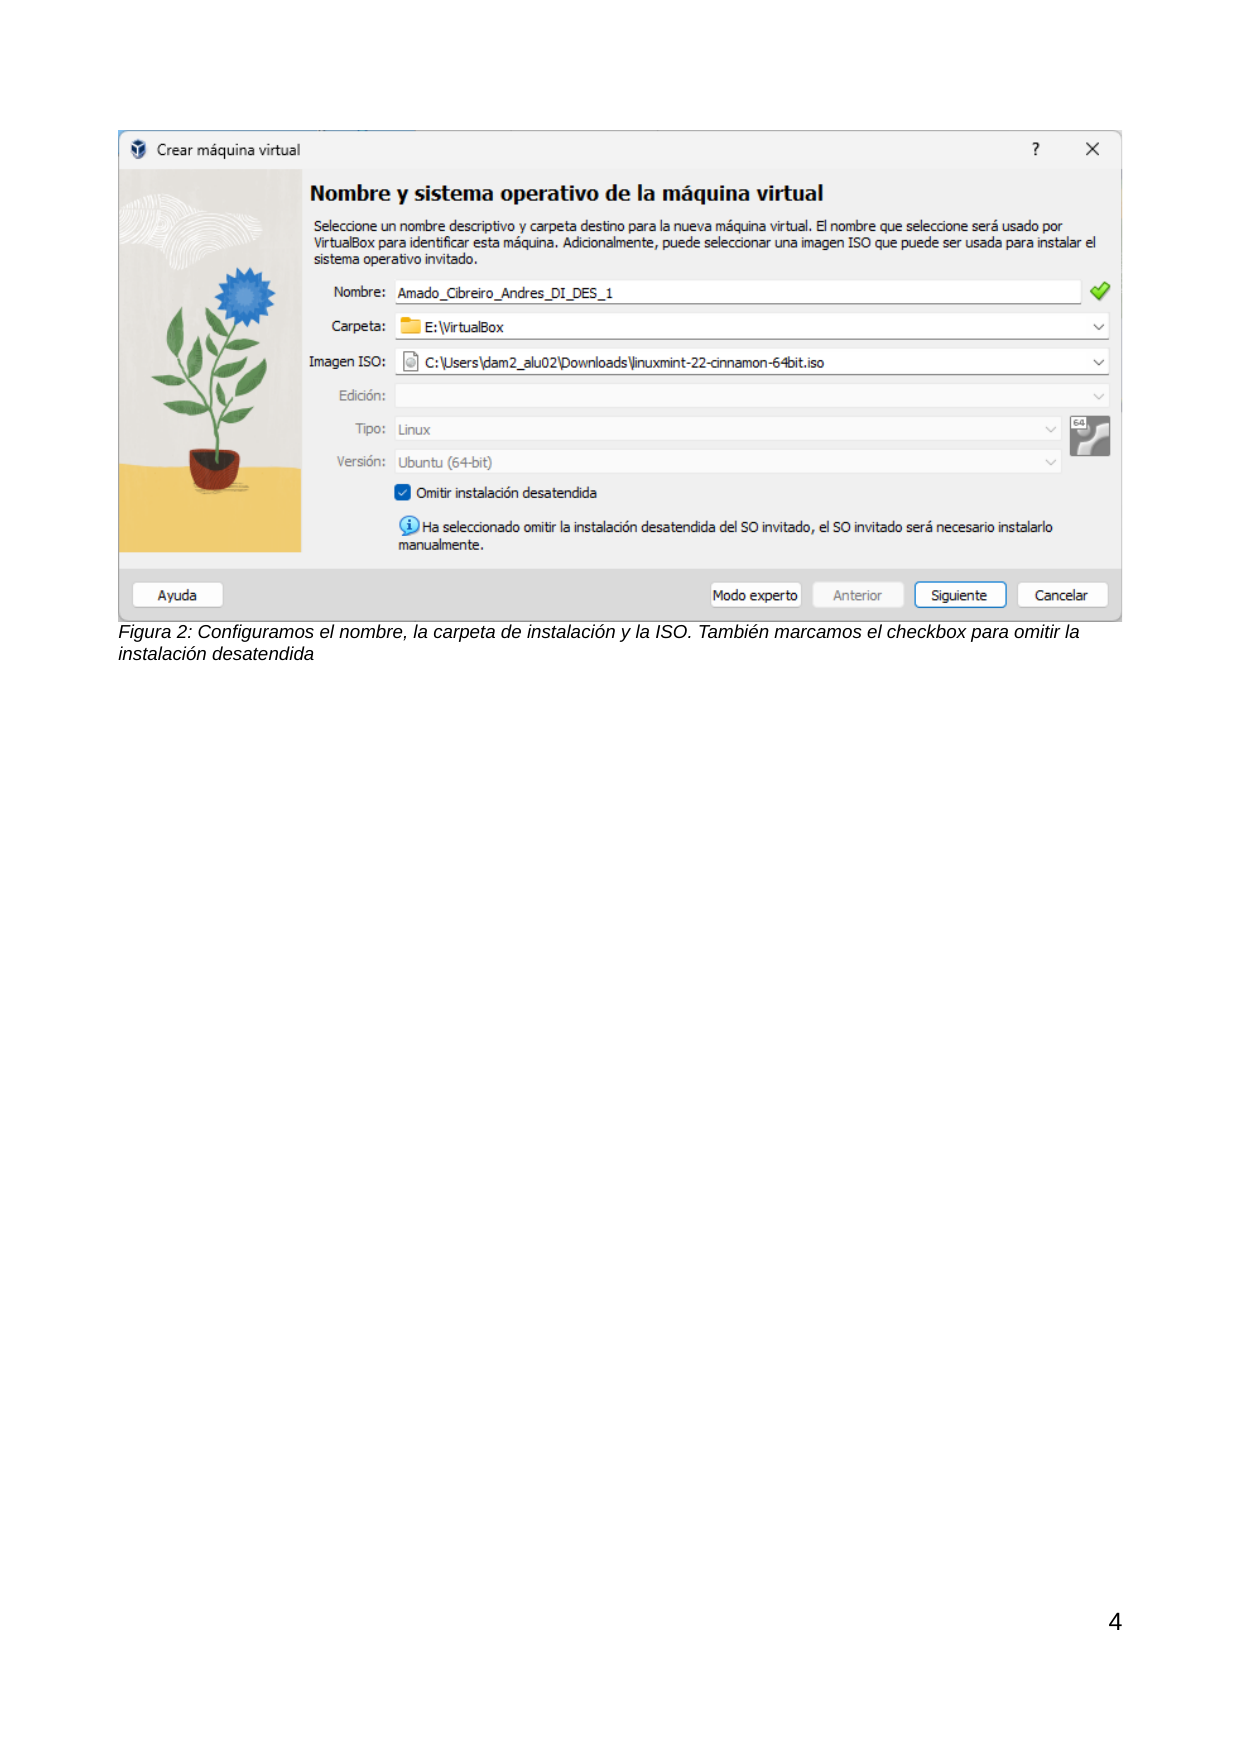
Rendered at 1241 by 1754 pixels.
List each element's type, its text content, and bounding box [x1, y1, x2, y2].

picture [118, 130, 1123, 622]
text Figura 2: Configuramos el nombre, la carpeta de instalación y la ISO. También marcamos el checkbox para omitir la instalación desatendida [118, 622, 1122, 664]
